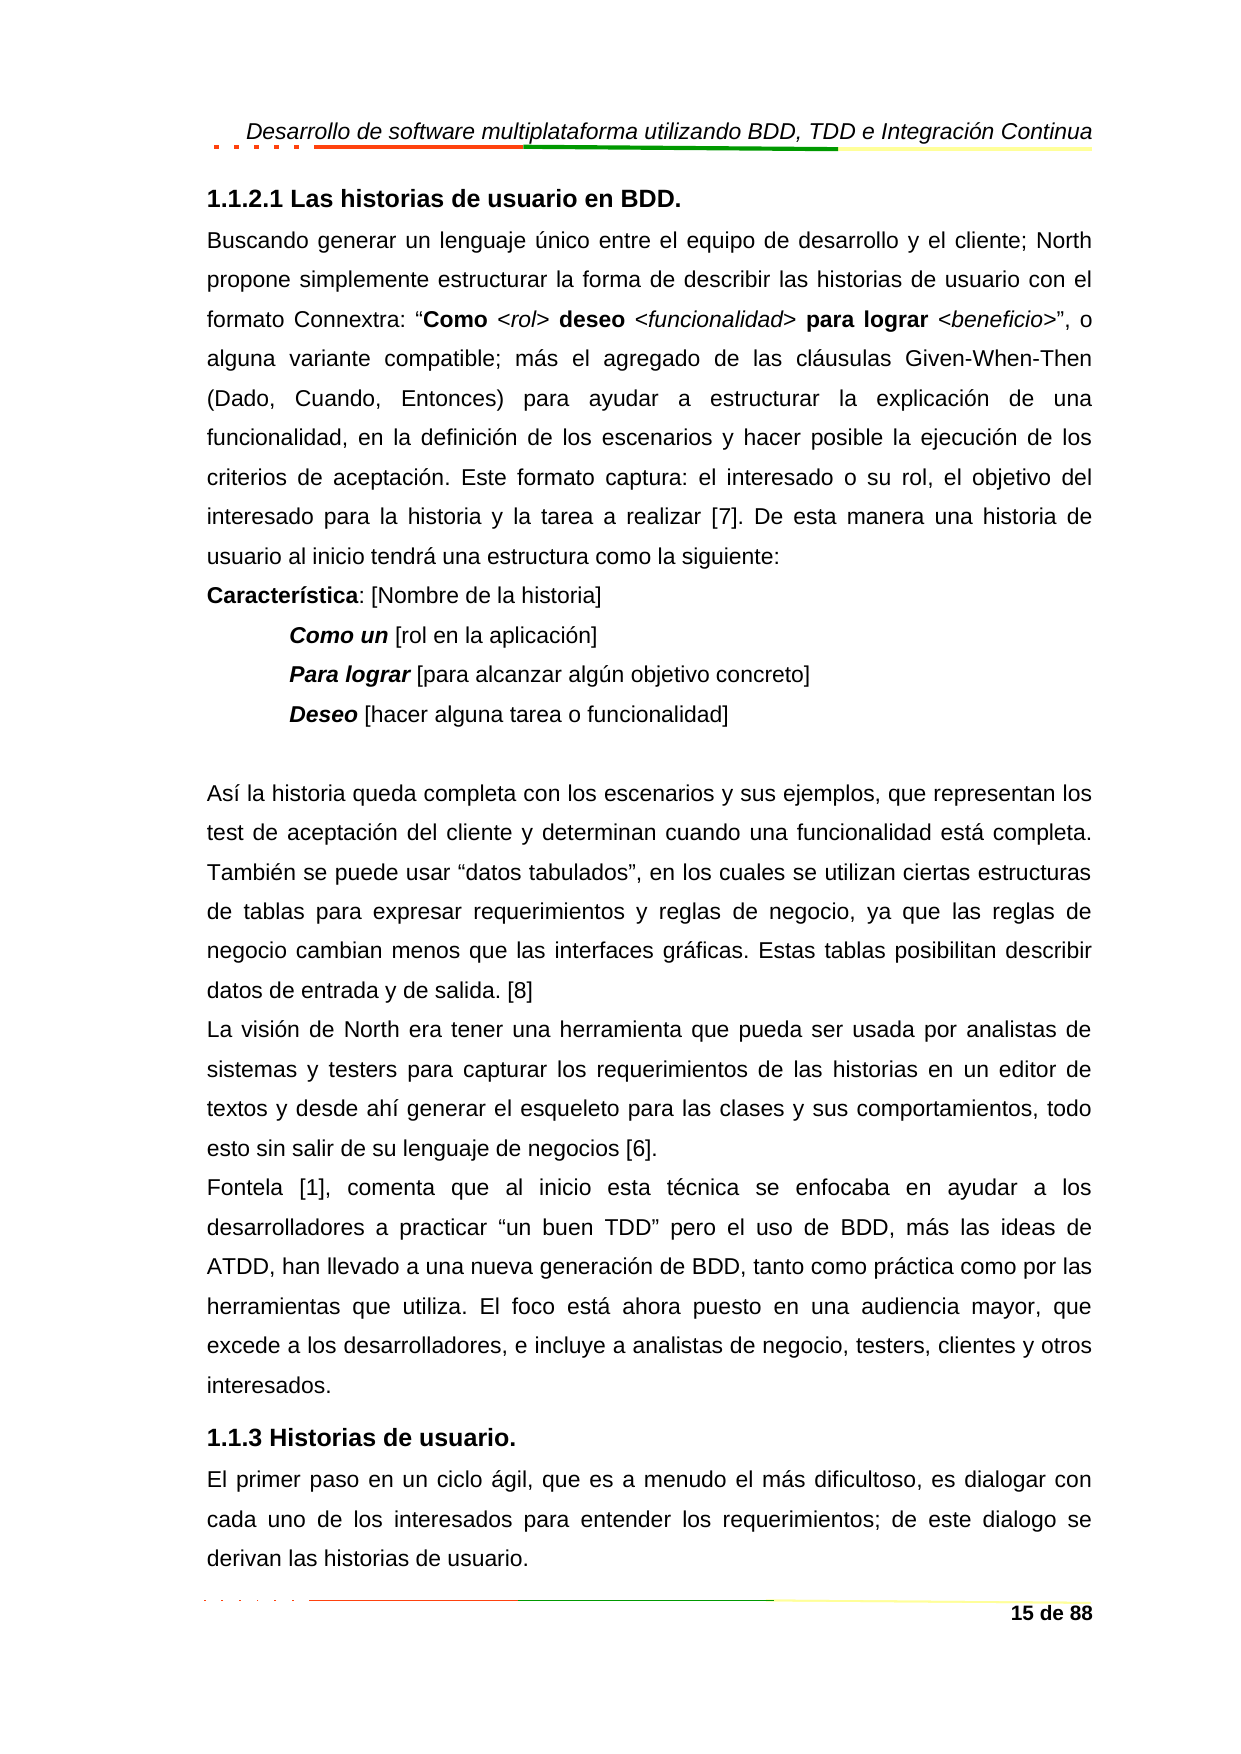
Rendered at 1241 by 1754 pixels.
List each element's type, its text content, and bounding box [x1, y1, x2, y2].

text Así la historia queda completa con los escenarios y sus ejemplos, que representan los test de aceptación del cliente y determinan cuando una funcionalidad está completa. También se puede usar “datos tabulados”, en los cuales se utilizan ciertas estructuras de tablas para expresar requerimientos y reglas de negocio, ya que las reglas de negocio cambian menos que las interfaces gráficas. Estas tablas posibilitan describir datos de entrada y de salida. [8] [207, 779, 1093, 1003]
text Fontela [1], comenta que al inicio esta técnica se enfocaba en ayudar a los desarrolladores a practicar “un buen TDD” pero el uso de BDD, más las ideas de ATDD, han llevado a una nueva generación de BDD, tanto como práctica como por las herramientas que utiliza. El foco está ahora puesto en una audiencia mayor, que excede a los desarrolladores, e incluye a analistas de negocio, testers, clientes y otros interesados. [207, 1174, 1093, 1398]
text 1.1.2.1 Las historias de usuario en BDD. [207, 184, 1093, 212]
text Buscando generar un lenguaje único entre el equipo de desarrollo y el cliente; North propone simplemente estructurar la forma de describir las historias de usuario con el formato Connextra: “Como <rol> deseo <funcionalidad> para lograr <beneficio>”, o alguna variante compatible; más el agregado de las cláusulas Given-When-Then (Dado, Cuando, Entonces) para ayudar a estructurar la explicación de una funcionalidad, en la definición de los escenarios y hacer posible la ejecución de los criterios de aceptación. Este formato captura: el interesado o su rol, el objetivo del interesado para la historia y la tarea a realizar [7]. De esta manera una historia de usuario al inicio tendrá una estructura como la siguiente: [207, 227, 1093, 569]
text Para lograr [para alcanzar algún objetivo concreto] [207, 661, 1093, 687]
text Como un [rol en la aplicación] [207, 622, 1093, 648]
list 1.1.3 Historias de usuario. [207, 1423, 1093, 1452]
text La visión de North era tener una herramienta que pueda ser usada por analistas de sistemas y testers para capturar los requerimientos de las historias en un editor de textos y desde ahí generar el esqueleto para las clases y sus comportamientos, todo esto sin salir de su lenguaje de negocios [6]. [207, 1016, 1093, 1161]
text Deseo [hacer alguna tarea o funcionalidad] [207, 701, 1093, 727]
text Característica: [Nombre de la historia] [207, 582, 1093, 608]
list El primer paso en un ciclo ágil, que es a menudo el más dificultoso, es dialogar con cada uno de los interesados para entender los requerimientos; de este dialogo se derivan las historias de usuario. [207, 1466, 1093, 1571]
